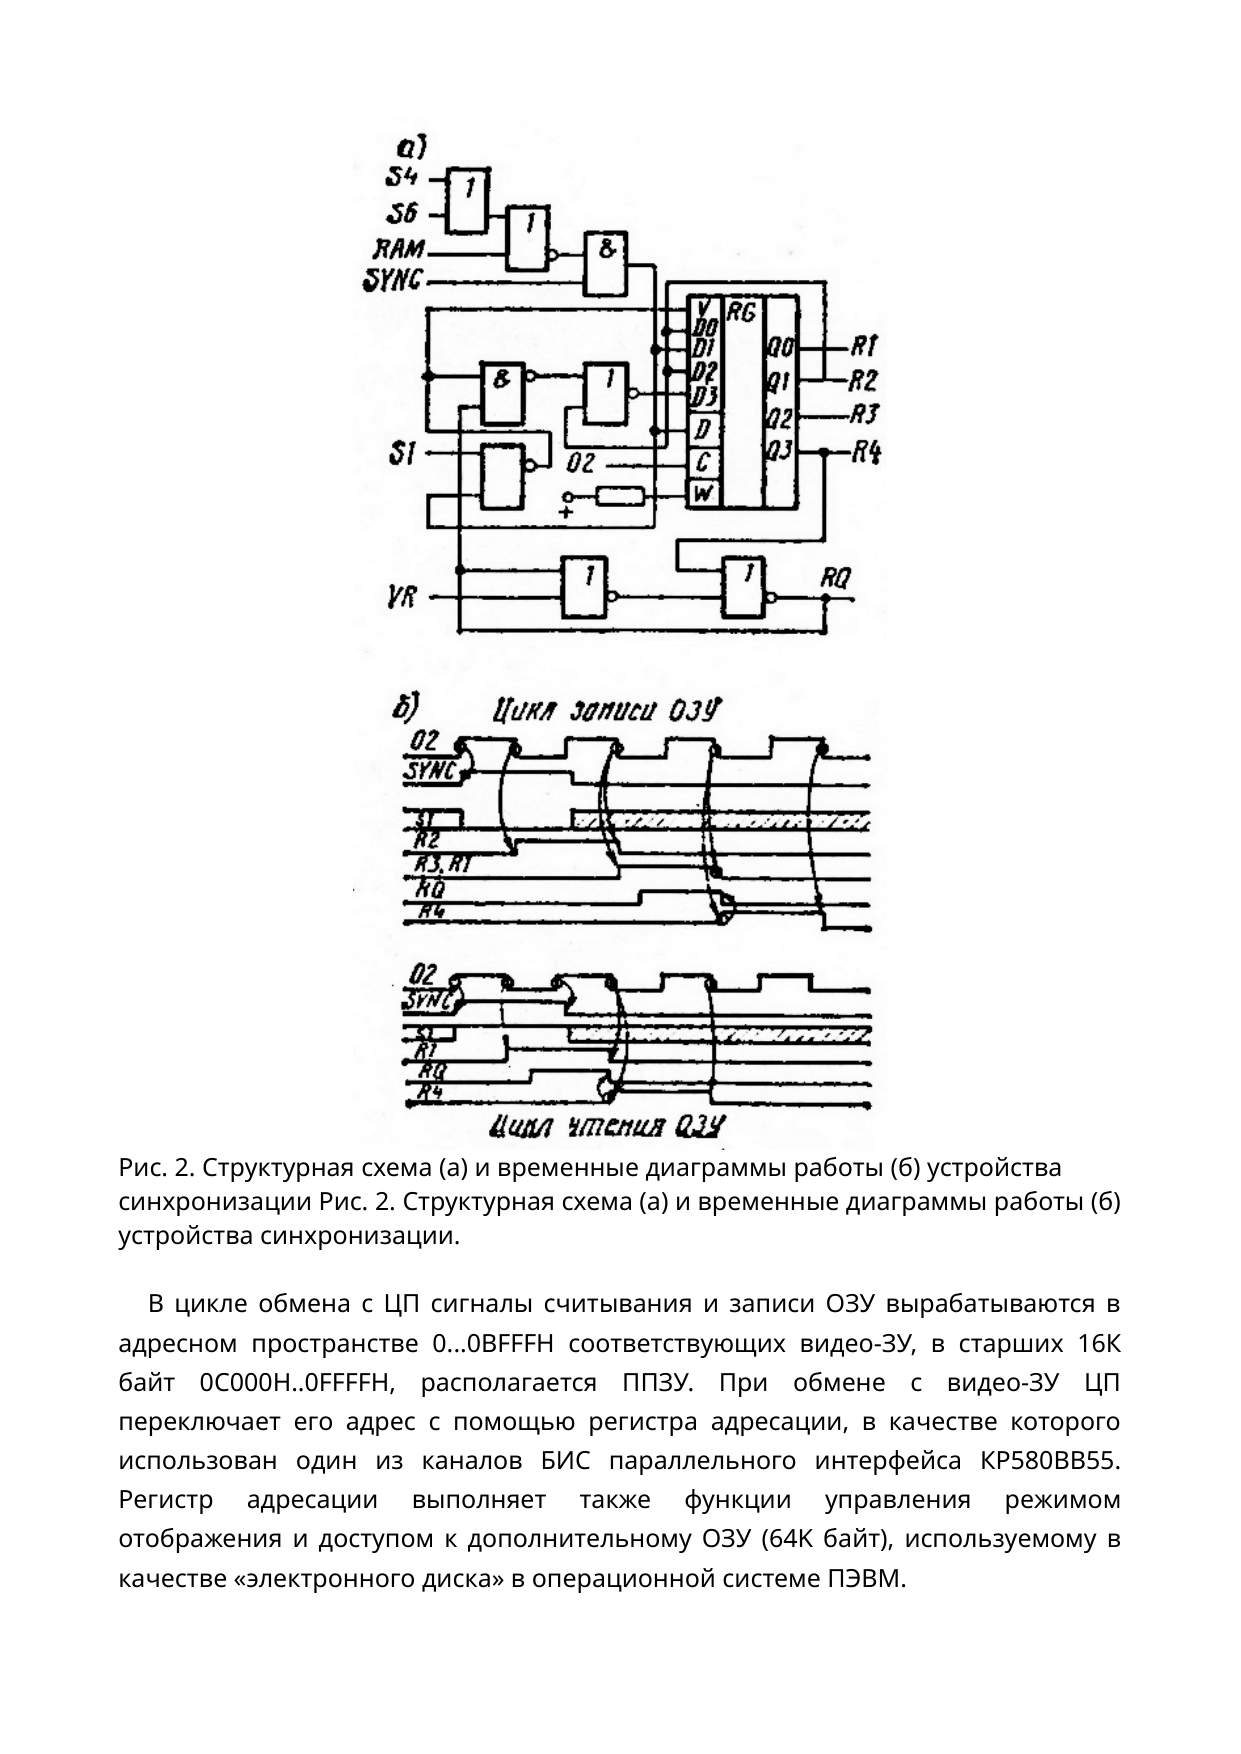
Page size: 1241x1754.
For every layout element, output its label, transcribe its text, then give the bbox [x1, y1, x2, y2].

text Рис. 2. Структурная схема (а) и временные диаграммы работы (б) устройства синхронизации Рис. 2. Структурная схема (а) и временные диаграммы работы (б) устройства синхронизации. [118, 118, 1122, 1252]
picture [353, 118, 888, 1150]
text В цикле обмена с ЦП сигналы считывания и записи ОЗУ вырабатываются в адресном пространстве 0...0BFFFH соответствующих видео-ЗУ, в старших 16К байт 0С000Н..0FFFFН, располагается ППЗУ. При обмене с видео-ЗУ ЦП переключает его адрес с помощью регистра адресации, в качестве которого использован один из каналов БИС параллельного интерфейса КР580ВВ55. Регистр адресации выполняет также функции управления режимом отображения и доступом к дополнительному ОЗУ (64K байт), используемому в качестве «электронного диска» в операционной системе ПЭВМ. [118, 1286, 1122, 1594]
